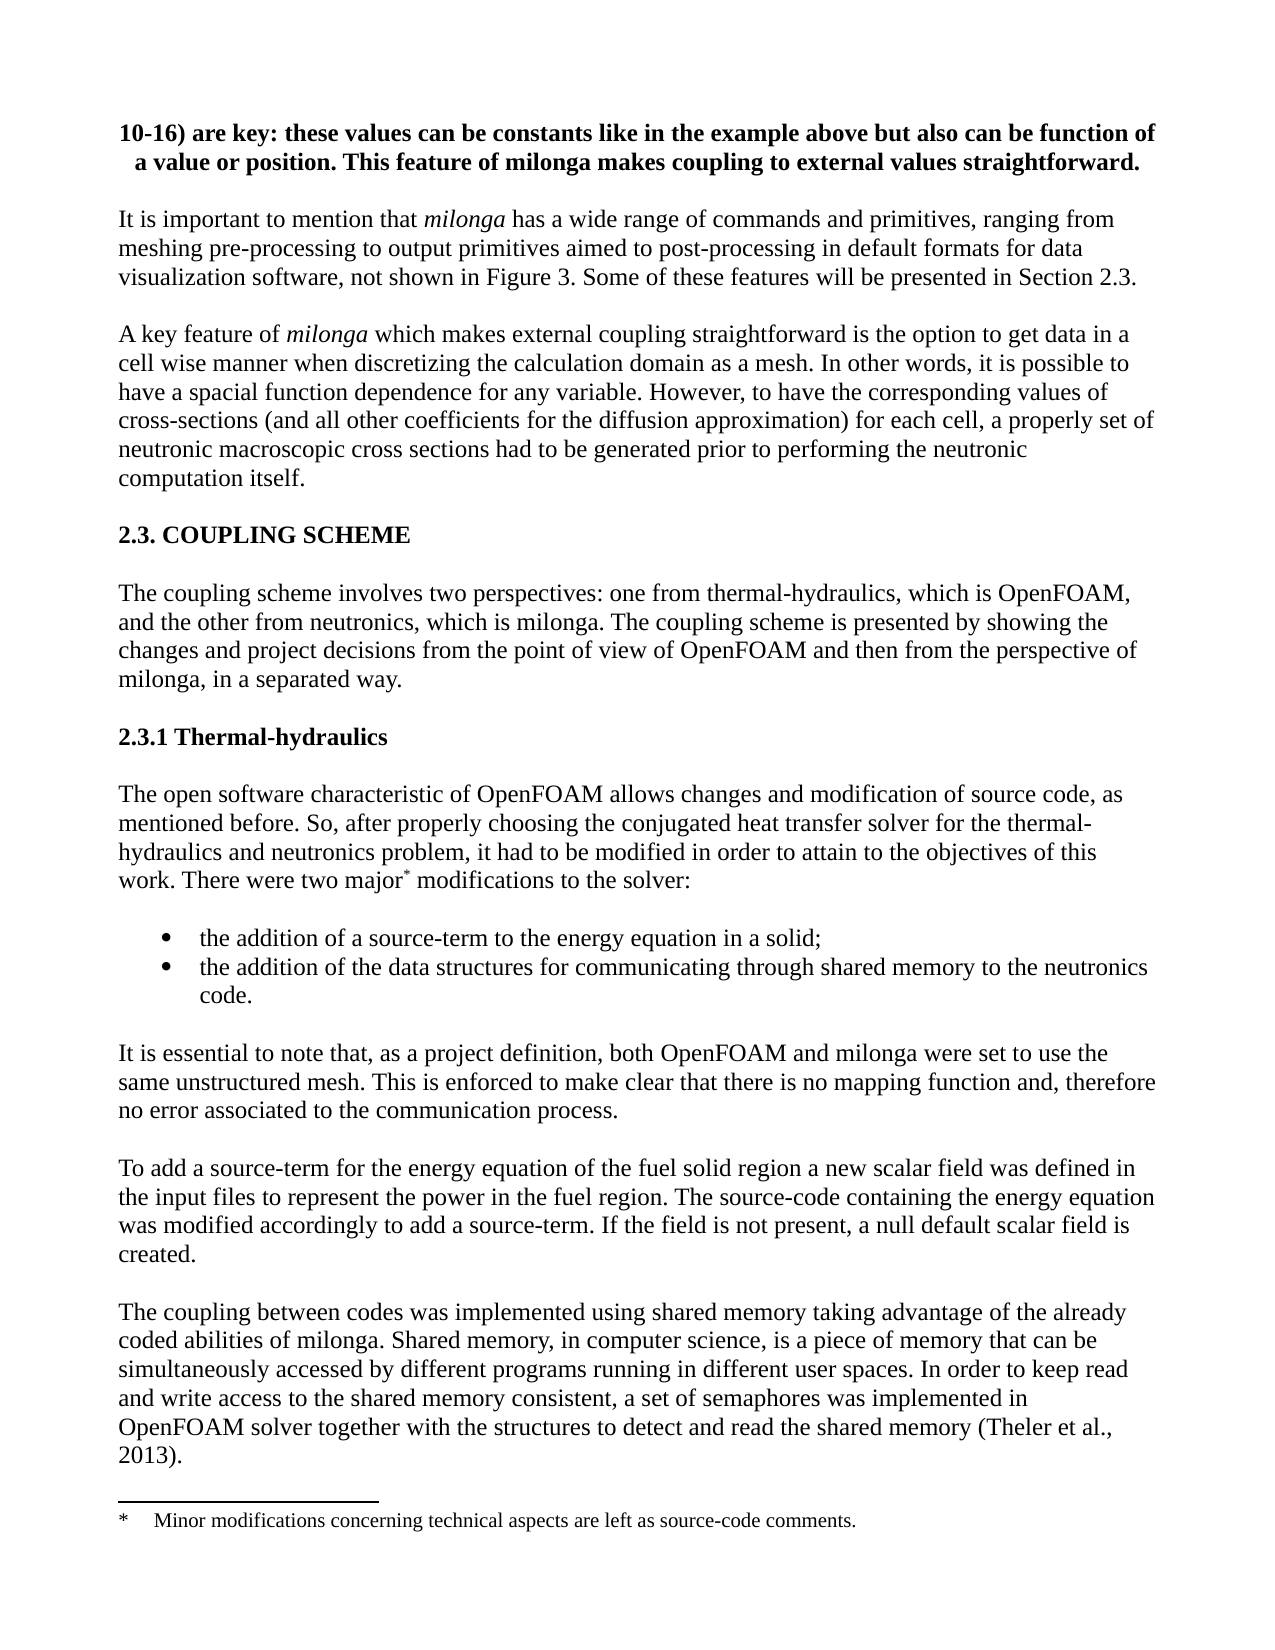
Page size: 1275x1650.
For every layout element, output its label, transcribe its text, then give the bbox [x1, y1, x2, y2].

text 2.3.1 Thermal-hydraulics [118, 722, 1157, 751]
text 2.3. COUPLING SCHEME [118, 521, 1157, 549]
text The open software characteristic of OpenFOAM allows changes and modification of source code, as mentioned before. So, after properly choosing the conjugated heat transfer solver for the thermal-hydraulics and neutronics problem, it had to be modified in order to attain to the objectives of this work. There were two major modifications to the solver: [118, 779, 1157, 894]
list the addition of a source-term to the energy equation in a solid; [162, 923, 1157, 952]
text It is essential to note that, as a project definition, both OpenFOAM and milonga were set to use the same unstructured mesh. This is enforced to make clear that there is no mapping function and, therefore no error associated to the communication process. [118, 1038, 1157, 1124]
text A key feature of milonga which makes external coupling straightforward is the option to get data in a cell wise manner when discretizing the calculation domain as a mesh. In other words, it is possible to have a spacial function dependence for any variable. However, to have the corresponding values of cross-sections (and all other coefficients for the diffusion approximation) for each cell, a properly set of neutronic macroscopic cross sections had to be generated prior to performing the neutronic computation itself. [118, 319, 1157, 492]
text 10-16) are key: these values can be constants like in the example above but also can be function of a value or position. This feature of milonga makes coupling to external values straightforward. [118, 118, 1157, 176]
text To add a source-term for the energy equation of the fuel solid region a new scalar field was defined in the input files to represent the power in the fuel region. The source-code containing the energy equation was modified accordingly to add a source-term. If the field is not present, a null default scalar field is created. [118, 1153, 1157, 1268]
text The coupling between codes was implemented using shared memory taking advantage of the already coded abilities of milonga. Shared memory, in computer science, is a piece of memory that can be simultaneously accessed by different programs running in different user spaces. In order to keep read and write access to the shared memory consistent, a set of semaphores was implemented in OpenFOAM solver together with the structures to detect and read the shared memory (Theler et al., 2013). [118, 1297, 1157, 1469]
list the addition of the data structures for communicating through shared memory to the neutronics code. [162, 952, 1157, 1009]
text Minor modifications concerning technical aspects are left as source-code comments. [118, 1508, 1157, 1532]
text The coupling scheme involves two perspectives: one from thermal-hydraulics, which is OpenFOAM, and the other from neutronics, which is milonga. The coupling scheme is presented by showing the changes and project decisions from the point of view of OpenFOAM and then from the perspective of milonga, in a separated way. [118, 578, 1157, 693]
text It is important to mention that milonga has a wide range of commands and primitives, ranging from meshing pre-processing to output primitives aimed to post-processing in default formats for data visualization software, not shown in Figure 3. Some of these features will be presented in Section 2.3. [118, 204, 1157, 291]
